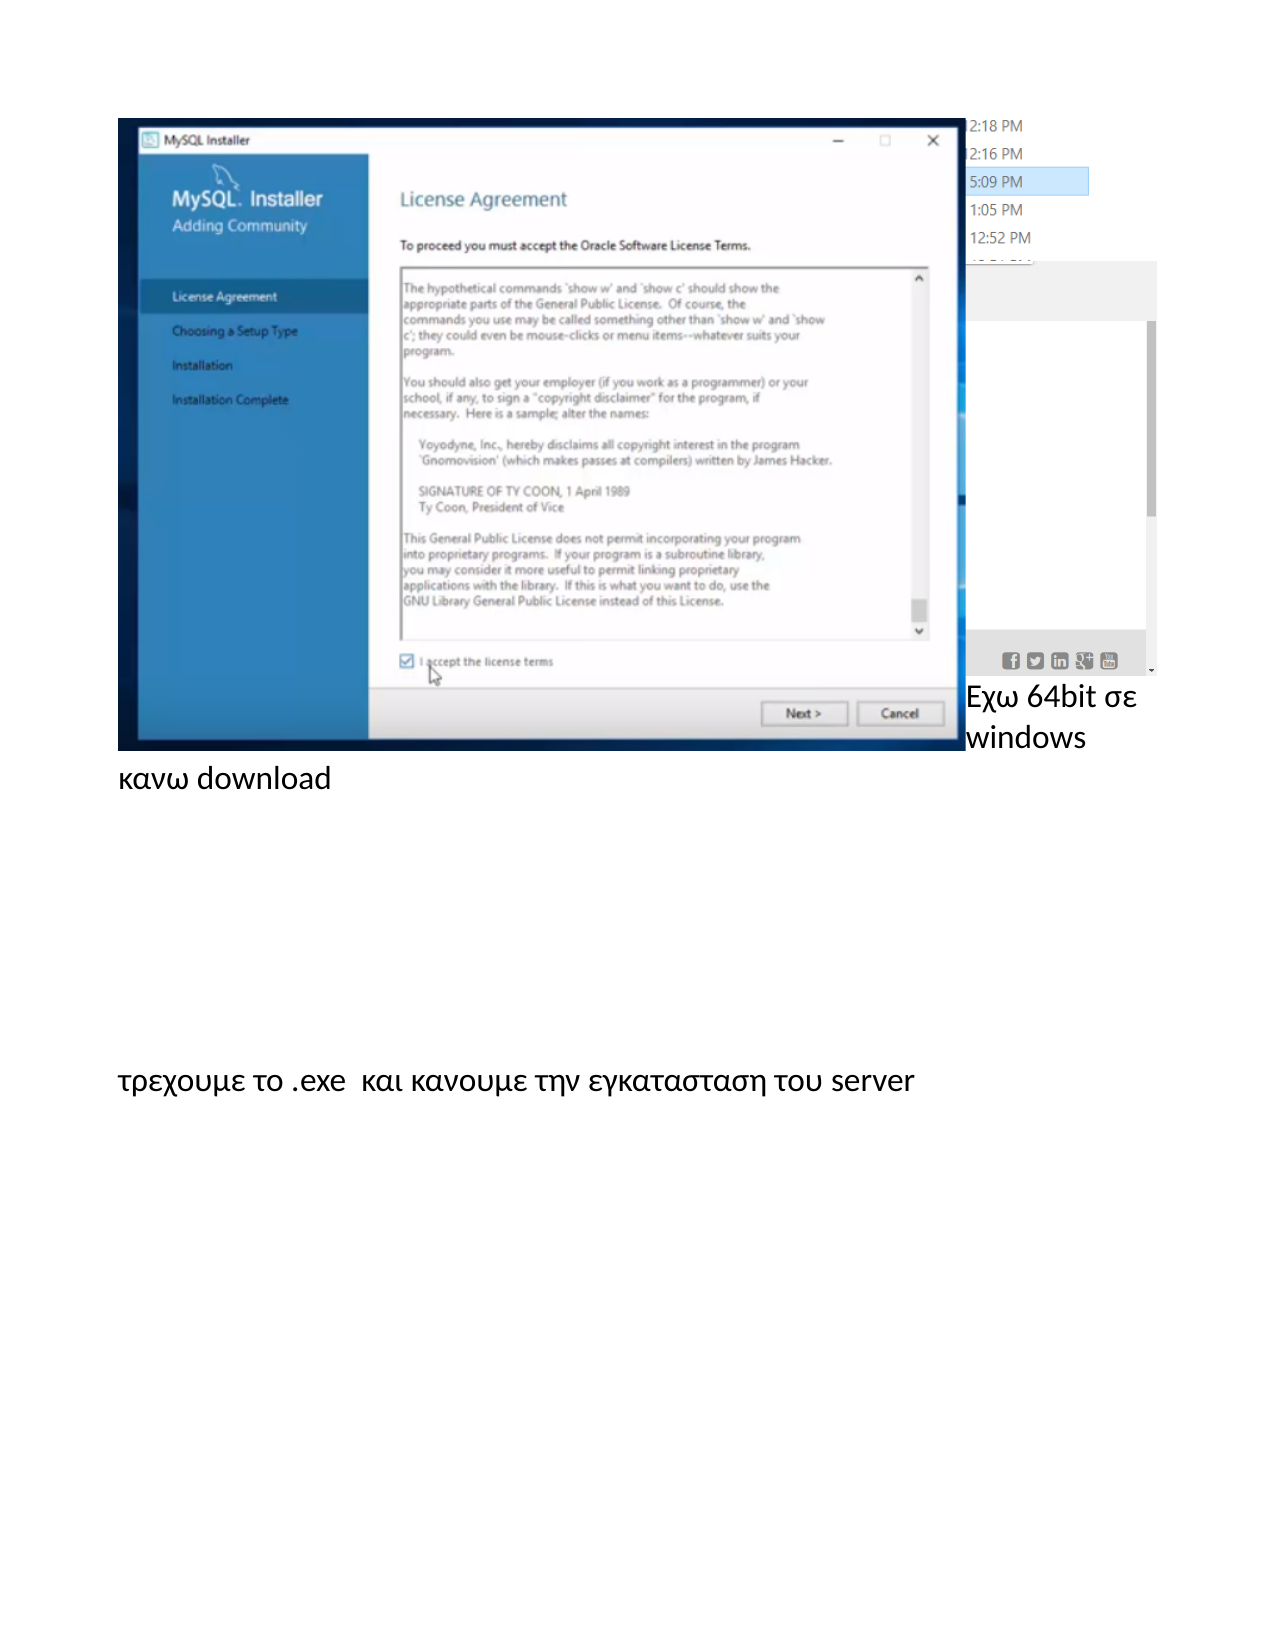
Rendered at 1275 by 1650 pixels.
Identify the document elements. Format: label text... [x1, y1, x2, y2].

picture [118, 118, 1157, 751]
text τρεχουμε το .exe και κανουμε την εγκατασταση του server [118, 1059, 1157, 1099]
text Εχω 64bit σε windows κανω download [118, 676, 1157, 797]
